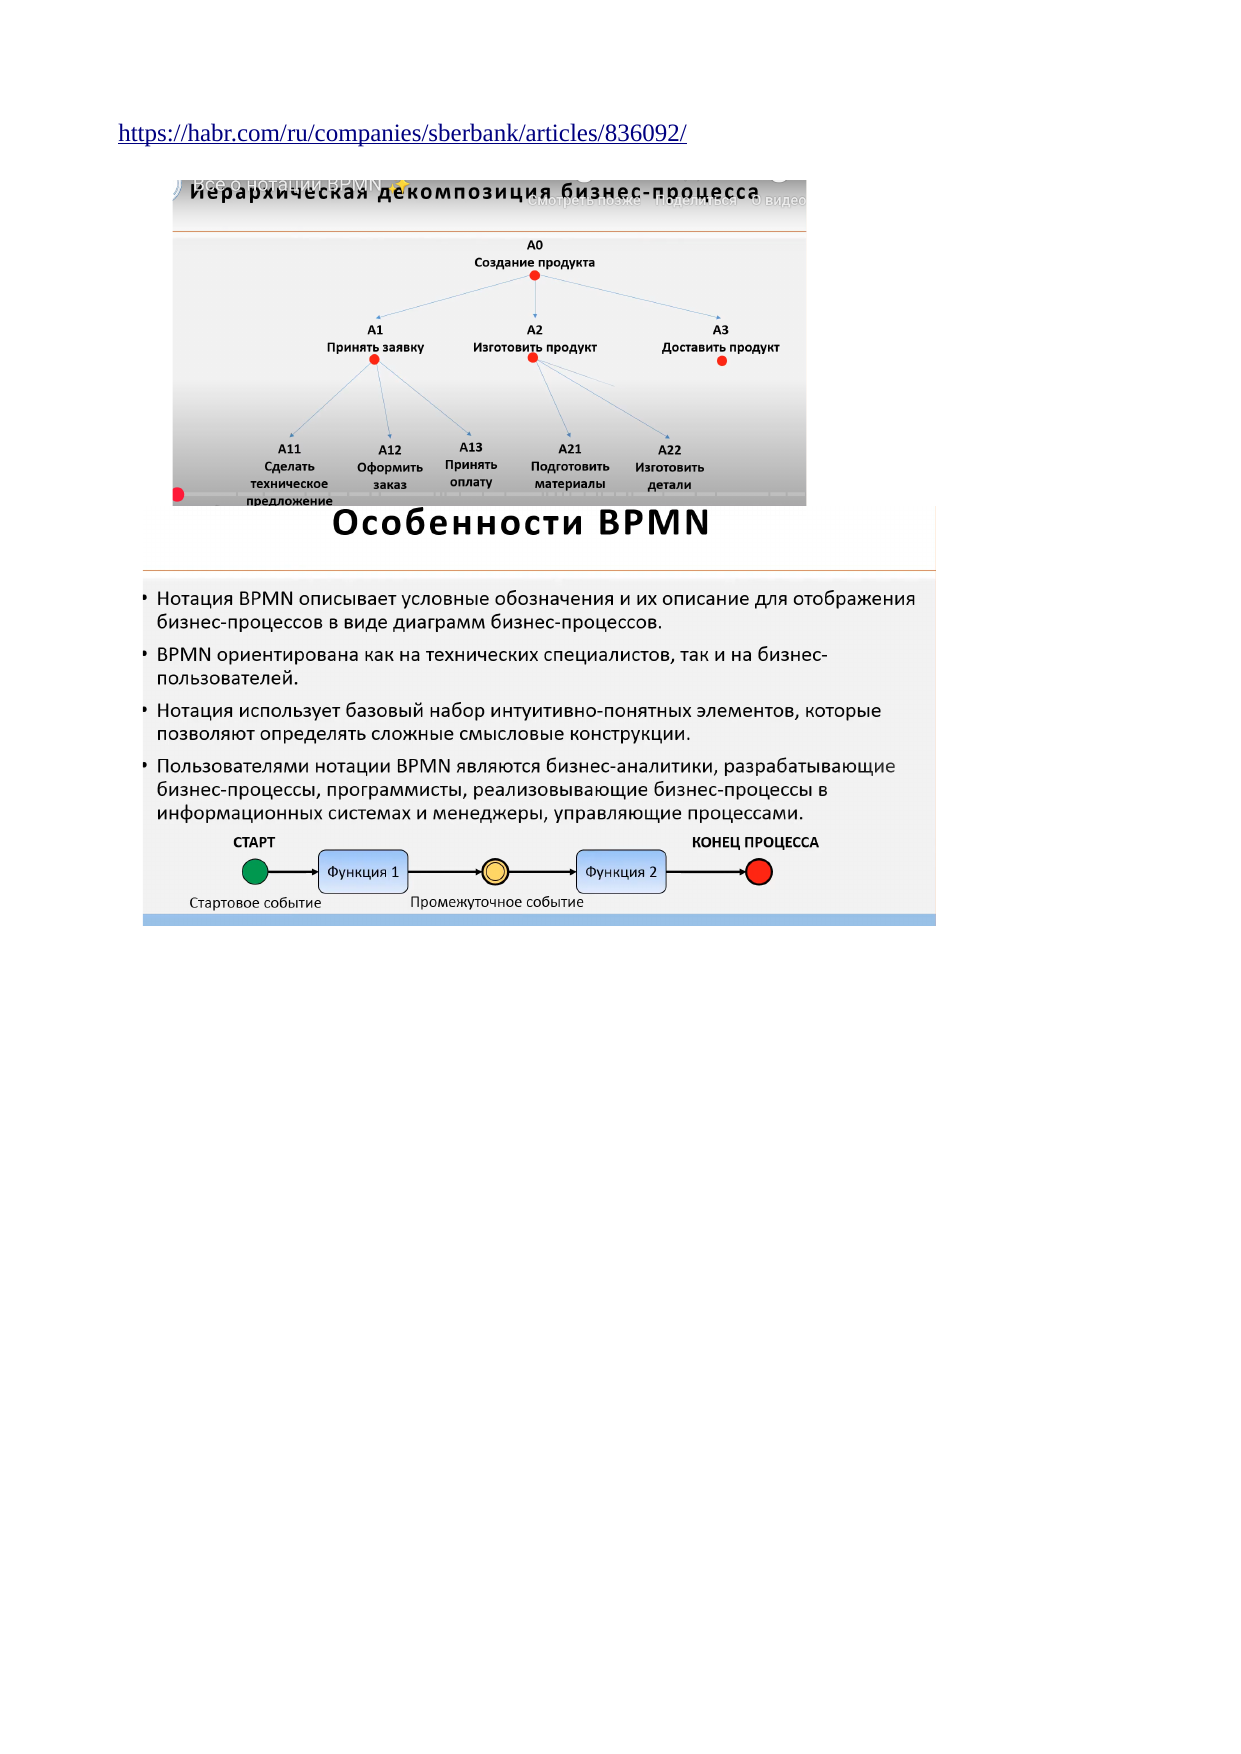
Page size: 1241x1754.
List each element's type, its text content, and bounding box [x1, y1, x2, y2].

picture [142, 180, 936, 926]
text https://habr.com/ru/companies/sberbank/articles/836092/ [118, 118, 1122, 147]
